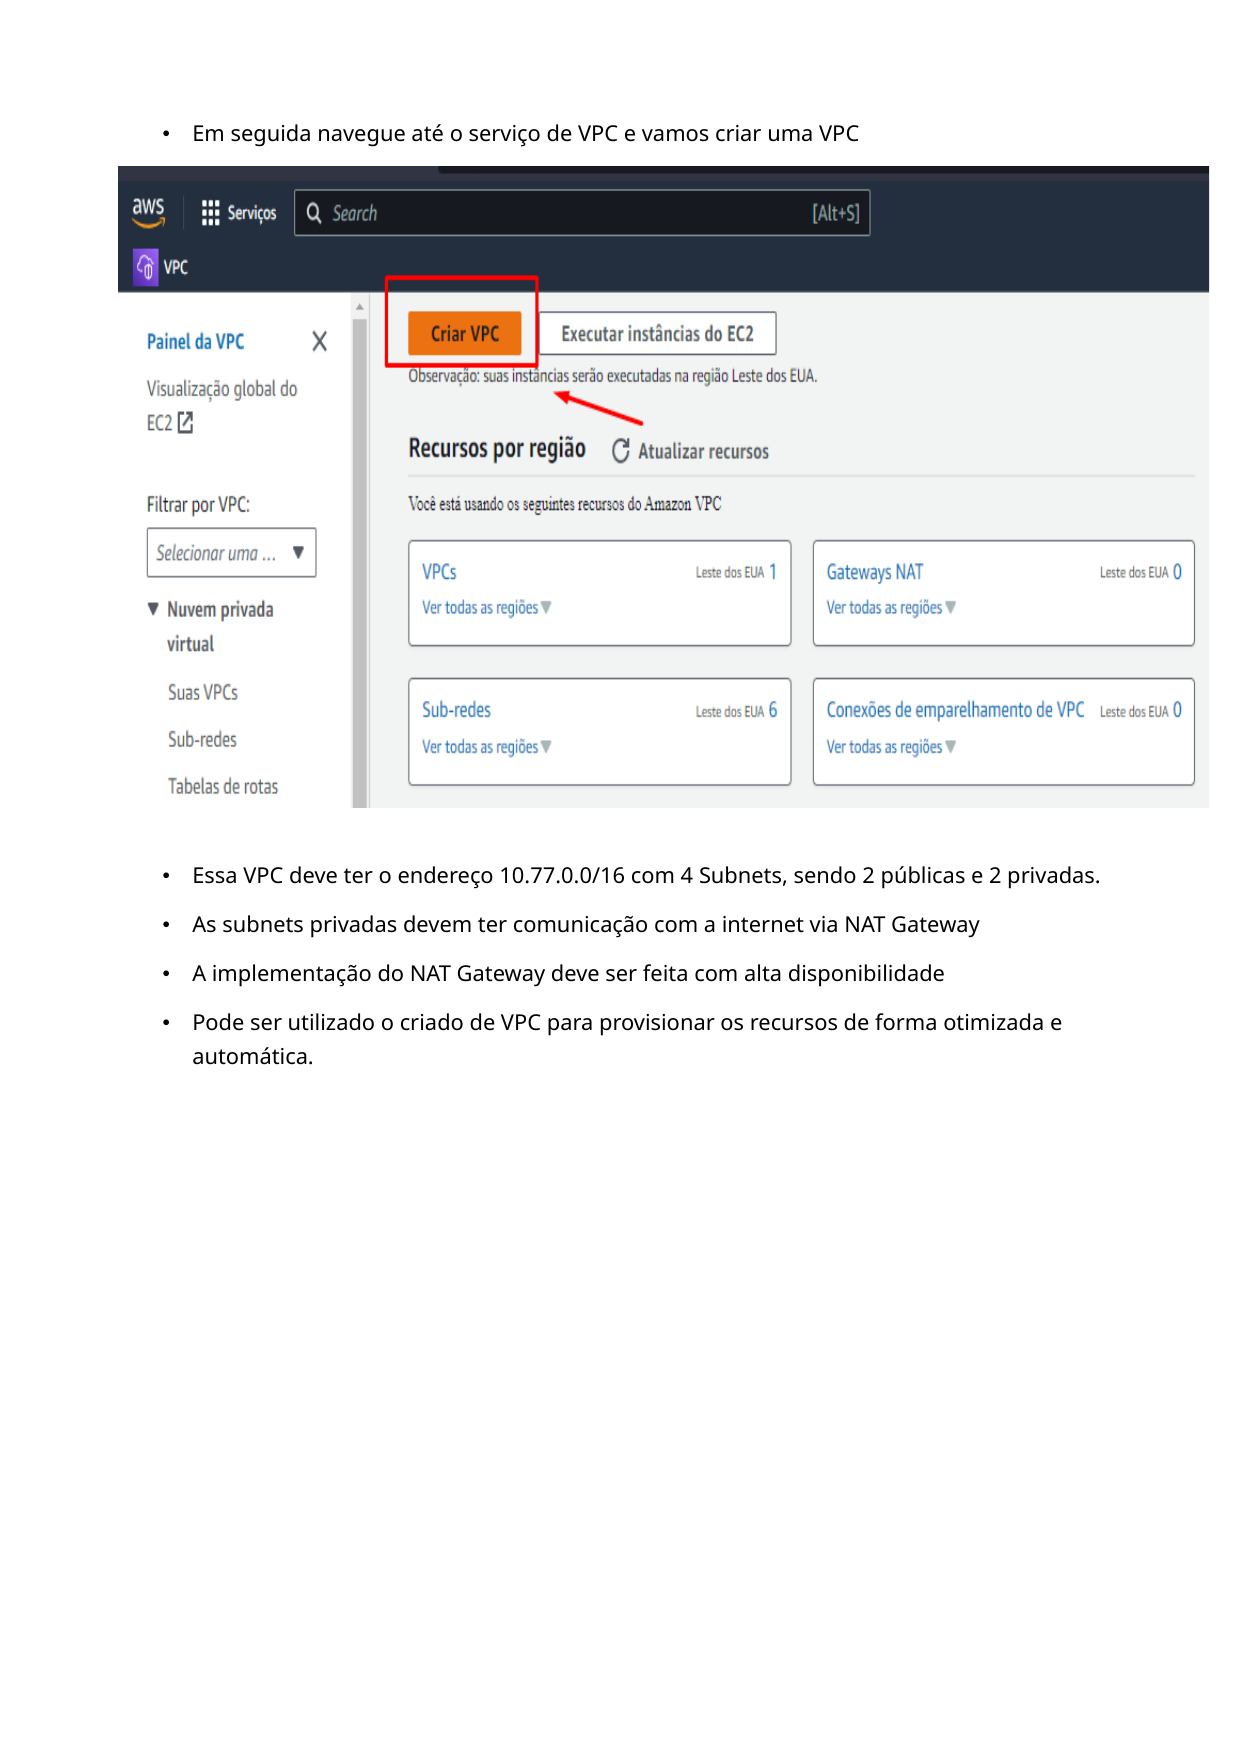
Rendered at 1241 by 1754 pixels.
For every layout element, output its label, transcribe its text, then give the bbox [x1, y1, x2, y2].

list Essa VPC deve ter o endereço 10.77.0.0/16 com 4 Subnets, sendo 2 públicas e 2 privadas. [162, 861, 1122, 890]
list Em seguida navegue até o serviço de VPC e vamos criar uma VPC [162, 118, 1122, 148]
list As subnets privadas devem ter comunicação com a internet via NAT Gateway [162, 909, 1122, 939]
list Pode ser utilizado o criado de VPC para provisionar os recursos de forma otimizada e automática. [162, 1007, 1122, 1071]
picture [118, 166, 1210, 808]
list A implementação do NAT Gateway deve ser feita com alta disponibilidade [162, 958, 1122, 988]
